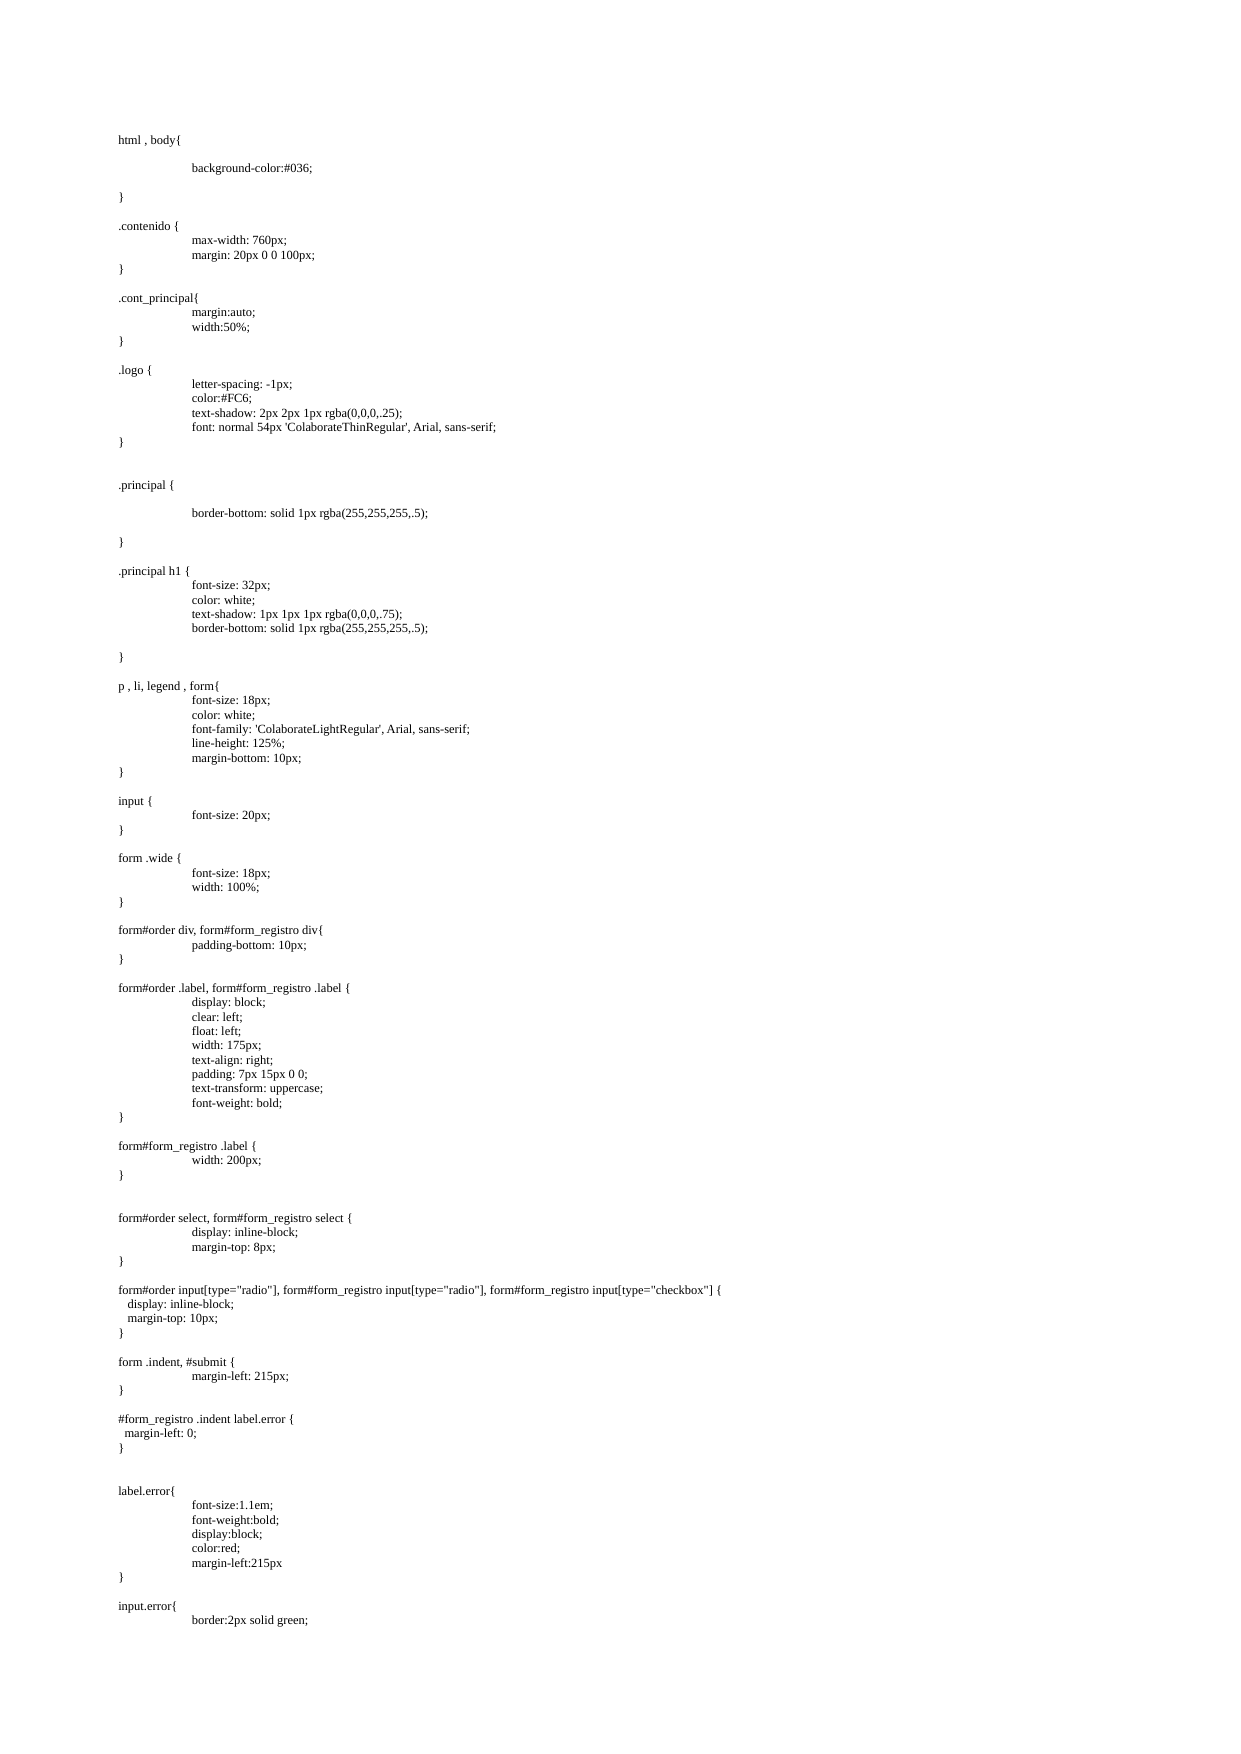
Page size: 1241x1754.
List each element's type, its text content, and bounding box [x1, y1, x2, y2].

text } [118, 952, 1122, 966]
text p , li, legend , form{ [118, 679, 1122, 693]
text input.error{ [118, 1599, 1122, 1613]
text background-color:#036; [118, 161, 1122, 176]
text } [118, 262, 1122, 276]
text color:red; [118, 1541, 1122, 1556]
text } [118, 434, 1122, 449]
text } [118, 894, 1122, 909]
text margin-top: 8px; [118, 1239, 1122, 1254]
text color:#FC6; [118, 391, 1122, 406]
text } [118, 1254, 1122, 1268]
text html , body{ [118, 132, 1122, 147]
text font-size: 18px; [118, 866, 1122, 880]
text display: inline-block; [118, 1225, 1122, 1239]
text font-size: 18px; [118, 693, 1122, 707]
text } [118, 650, 1122, 664]
text margin-left:215px [118, 1556, 1122, 1570]
text form#order input[type="radio"], form#form_registro input[type="radio"], form#form_registro input[type="checkbox"] { [118, 1282, 1122, 1297]
text font: normal 54px 'ColaborateThinRegular', Arial, sans-serif; [118, 420, 1122, 434]
text margin: 20px 0 0 100px; [118, 247, 1122, 262]
text float: left; [118, 1024, 1122, 1038]
text font-family: 'ColaborateLightRegular', Arial, sans-serif; [118, 722, 1122, 736]
text font-size: 32px; [118, 578, 1122, 592]
text label.error{ [118, 1484, 1122, 1498]
text border-bottom: solid 1px rgba(255,255,255,.5); [118, 506, 1122, 521]
text width: 100%; [118, 880, 1122, 894]
text text-align: right; [118, 1052, 1122, 1067]
text width:50%; [118, 319, 1122, 334]
text .principal { [118, 477, 1122, 492]
text form#order div, form#form_registro div{ [118, 923, 1122, 937]
text } [118, 1383, 1122, 1397]
text } [118, 535, 1122, 549]
text text-transform: uppercase; [118, 1081, 1122, 1096]
text font-weight:bold; [118, 1512, 1122, 1527]
text #form_registro .indent label.error { [118, 1412, 1122, 1426]
text } [118, 334, 1122, 348]
text max-width: 760px; [118, 233, 1122, 247]
text margin-top: 10px; [118, 1311, 1122, 1326]
text display: inline-block; [118, 1297, 1122, 1311]
text } [118, 1167, 1122, 1182]
text input { [118, 794, 1122, 808]
text margin:auto; [118, 305, 1122, 319]
text padding-bottom: 10px; [118, 937, 1122, 952]
text font-size:1.1em; [118, 1498, 1122, 1512]
text clear: left; [118, 1009, 1122, 1024]
text margin-left: 0; [118, 1426, 1122, 1441]
text font-size: 20px; [118, 808, 1122, 822]
text color: white; [118, 592, 1122, 607]
text line-height: 125%; [118, 736, 1122, 751]
text } [118, 1570, 1122, 1584]
text } [118, 190, 1122, 204]
text } [118, 822, 1122, 837]
text } [118, 1441, 1122, 1455]
text form#order select, form#form_registro select { [118, 1211, 1122, 1225]
text form#order .label, form#form_registro .label { [118, 981, 1122, 995]
text margin-left: 215px; [118, 1369, 1122, 1383]
text .principal h1 { [118, 564, 1122, 578]
text padding: 7px 15px 0 0; [118, 1067, 1122, 1081]
text border-bottom: solid 1px rgba(255,255,255,.5); [118, 621, 1122, 636]
text font-weight: bold; [118, 1096, 1122, 1110]
text margin-bottom: 10px; [118, 751, 1122, 765]
text form .indent, #submit { [118, 1354, 1122, 1369]
text .logo { [118, 362, 1122, 377]
text form .wide { [118, 851, 1122, 866]
text } [118, 765, 1122, 779]
text .cont_principal{ [118, 291, 1122, 305]
text } [118, 1110, 1122, 1124]
text form#form_registro .label { [118, 1139, 1122, 1153]
text } [118, 1326, 1122, 1340]
text text-shadow: 2px 2px 1px rgba(0,0,0,.25); [118, 406, 1122, 420]
text display:block; [118, 1527, 1122, 1541]
text .contenido { [118, 219, 1122, 233]
text width: 200px; [118, 1153, 1122, 1167]
text width: 175px; [118, 1038, 1122, 1052]
text color: white; [118, 707, 1122, 722]
text text-shadow: 1px 1px 1px rgba(0,0,0,.75); [118, 607, 1122, 621]
text letter-spacing: -1px; [118, 377, 1122, 391]
text display: block; [118, 995, 1122, 1009]
text border:2px solid green; [118, 1613, 1122, 1627]
